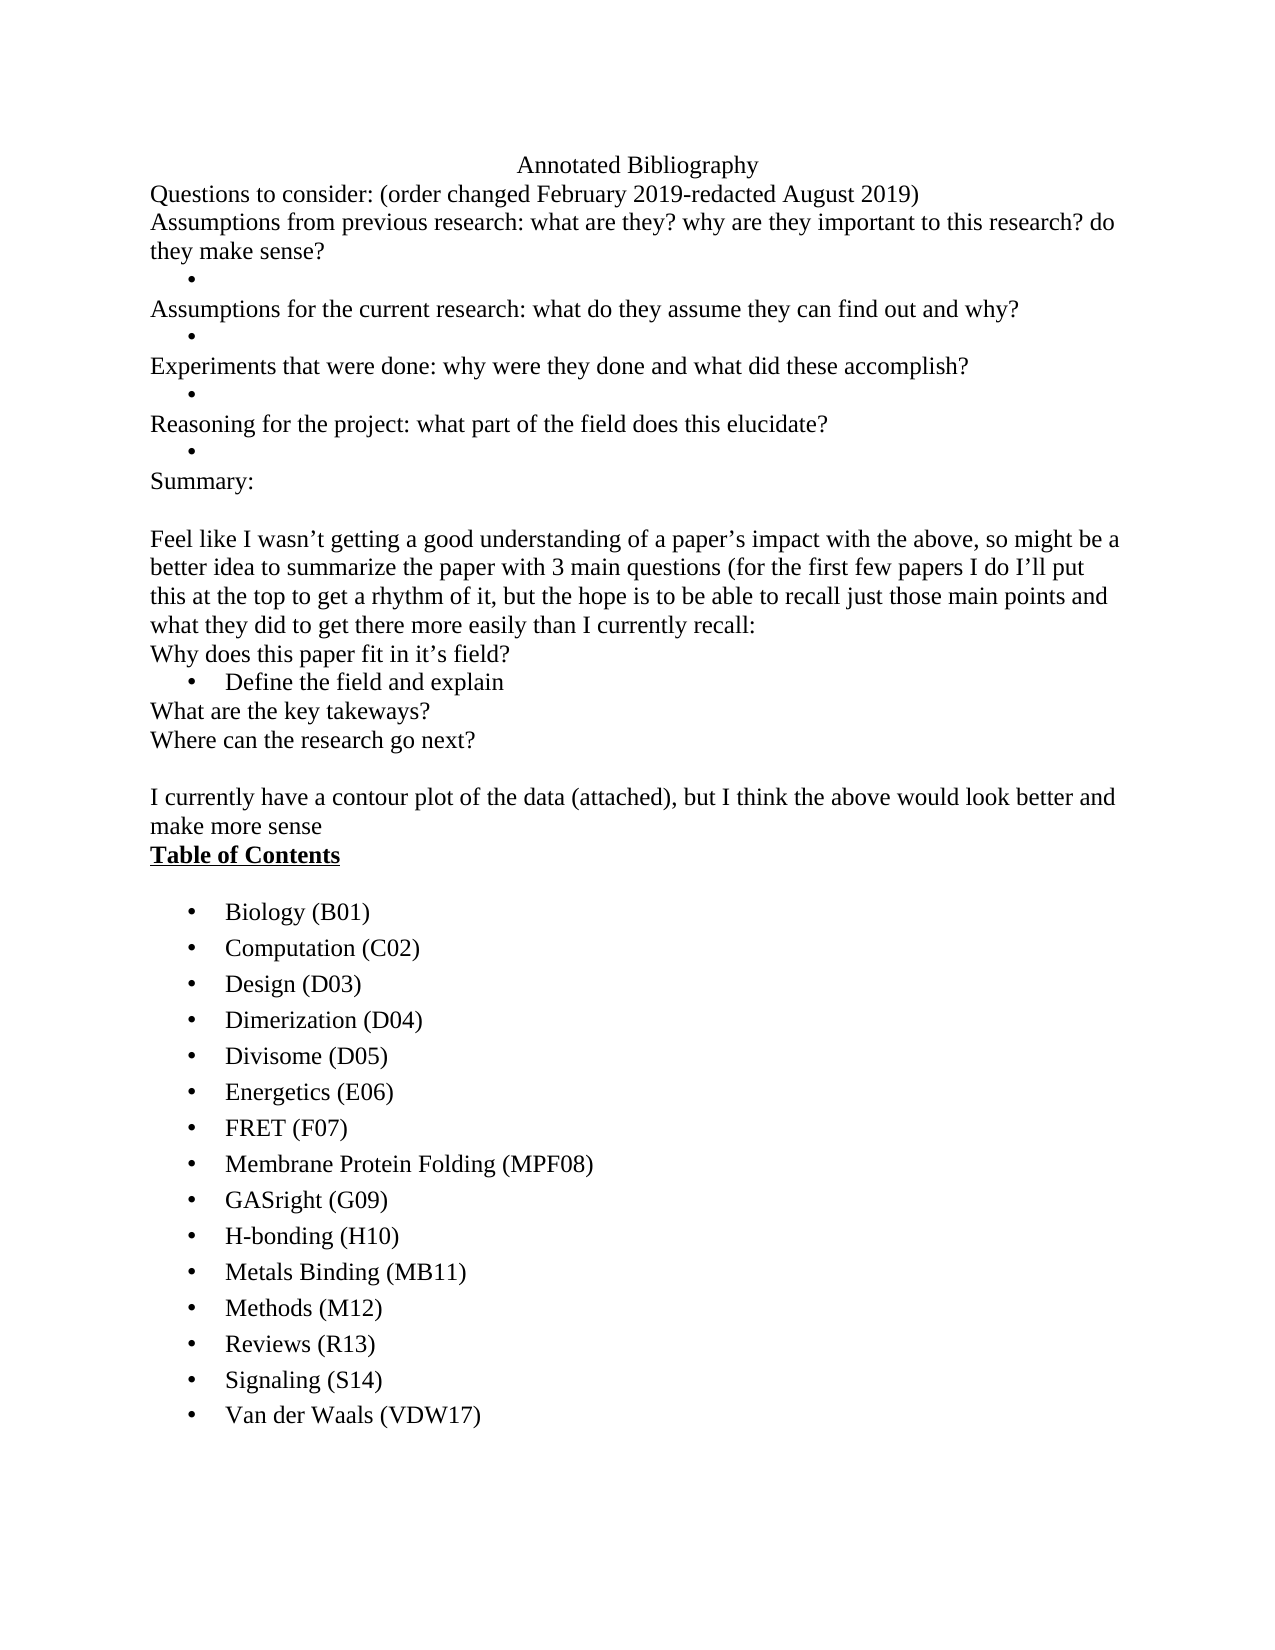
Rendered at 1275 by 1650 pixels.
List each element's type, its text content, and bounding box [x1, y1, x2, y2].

list Metals Binding (MB11) [187, 1257, 1125, 1286]
list H-bonding (H10) [187, 1221, 1125, 1250]
text Summary: [150, 466, 1125, 495]
list Define the field and explain [187, 667, 1125, 696]
text Where can the research go next? [150, 725, 1125, 754]
text What are the key takeways? [150, 696, 1125, 725]
text Questions to consider: (order changed February 2019-redacted August 2019) [150, 179, 1125, 207]
text I currently have a contour plot of the data (attached), but I think the above would look better and make more sense [150, 782, 1125, 840]
list GASright (G09) [187, 1185, 1125, 1214]
list Signaling (S14) [187, 1365, 1125, 1393]
list Membrane Protein Folding (MPF08) [187, 1149, 1125, 1178]
text Assumptions for the current research: what do they assume they can find out and why? [150, 294, 1125, 322]
text Feel like I wasn’t getting a good understanding of a paper’s impact with the above, so might be a better idea to summarize the paper with 3 main questions (for the first few papers I do I’ll put this at the top to get a rhythm of it, but the hope is to be able to recall just those main points and what they did to get there more easily than I currently recall: [150, 524, 1125, 639]
list Biology (B01) [187, 897, 1125, 926]
list Divisome (D05) [187, 1041, 1125, 1070]
list Dimerization (D04) [187, 1005, 1125, 1034]
list Reviews (R13) [187, 1329, 1125, 1357]
text Experiments that were done: why were they done and what did these accomplish? [150, 351, 1125, 380]
text Table of Contents [150, 840, 1125, 869]
text Annotated Bibliography [150, 150, 1125, 179]
text Reasoning for the project: what part of the field does this elucidate? [150, 409, 1125, 437]
list Energetics (E06) [187, 1077, 1125, 1106]
text Why does this paper fit in it’s field? [150, 639, 1125, 667]
list Van der Waals (VDW17) [187, 1401, 1125, 1429]
text Assumptions from previous research: what are they? why are they important to this research? do they make sense? [150, 207, 1125, 265]
list FRET (F07) [187, 1113, 1125, 1142]
list Computation (C02) [187, 933, 1125, 962]
list Design (D03) [187, 969, 1125, 998]
list Methods (M12) [187, 1293, 1125, 1322]
